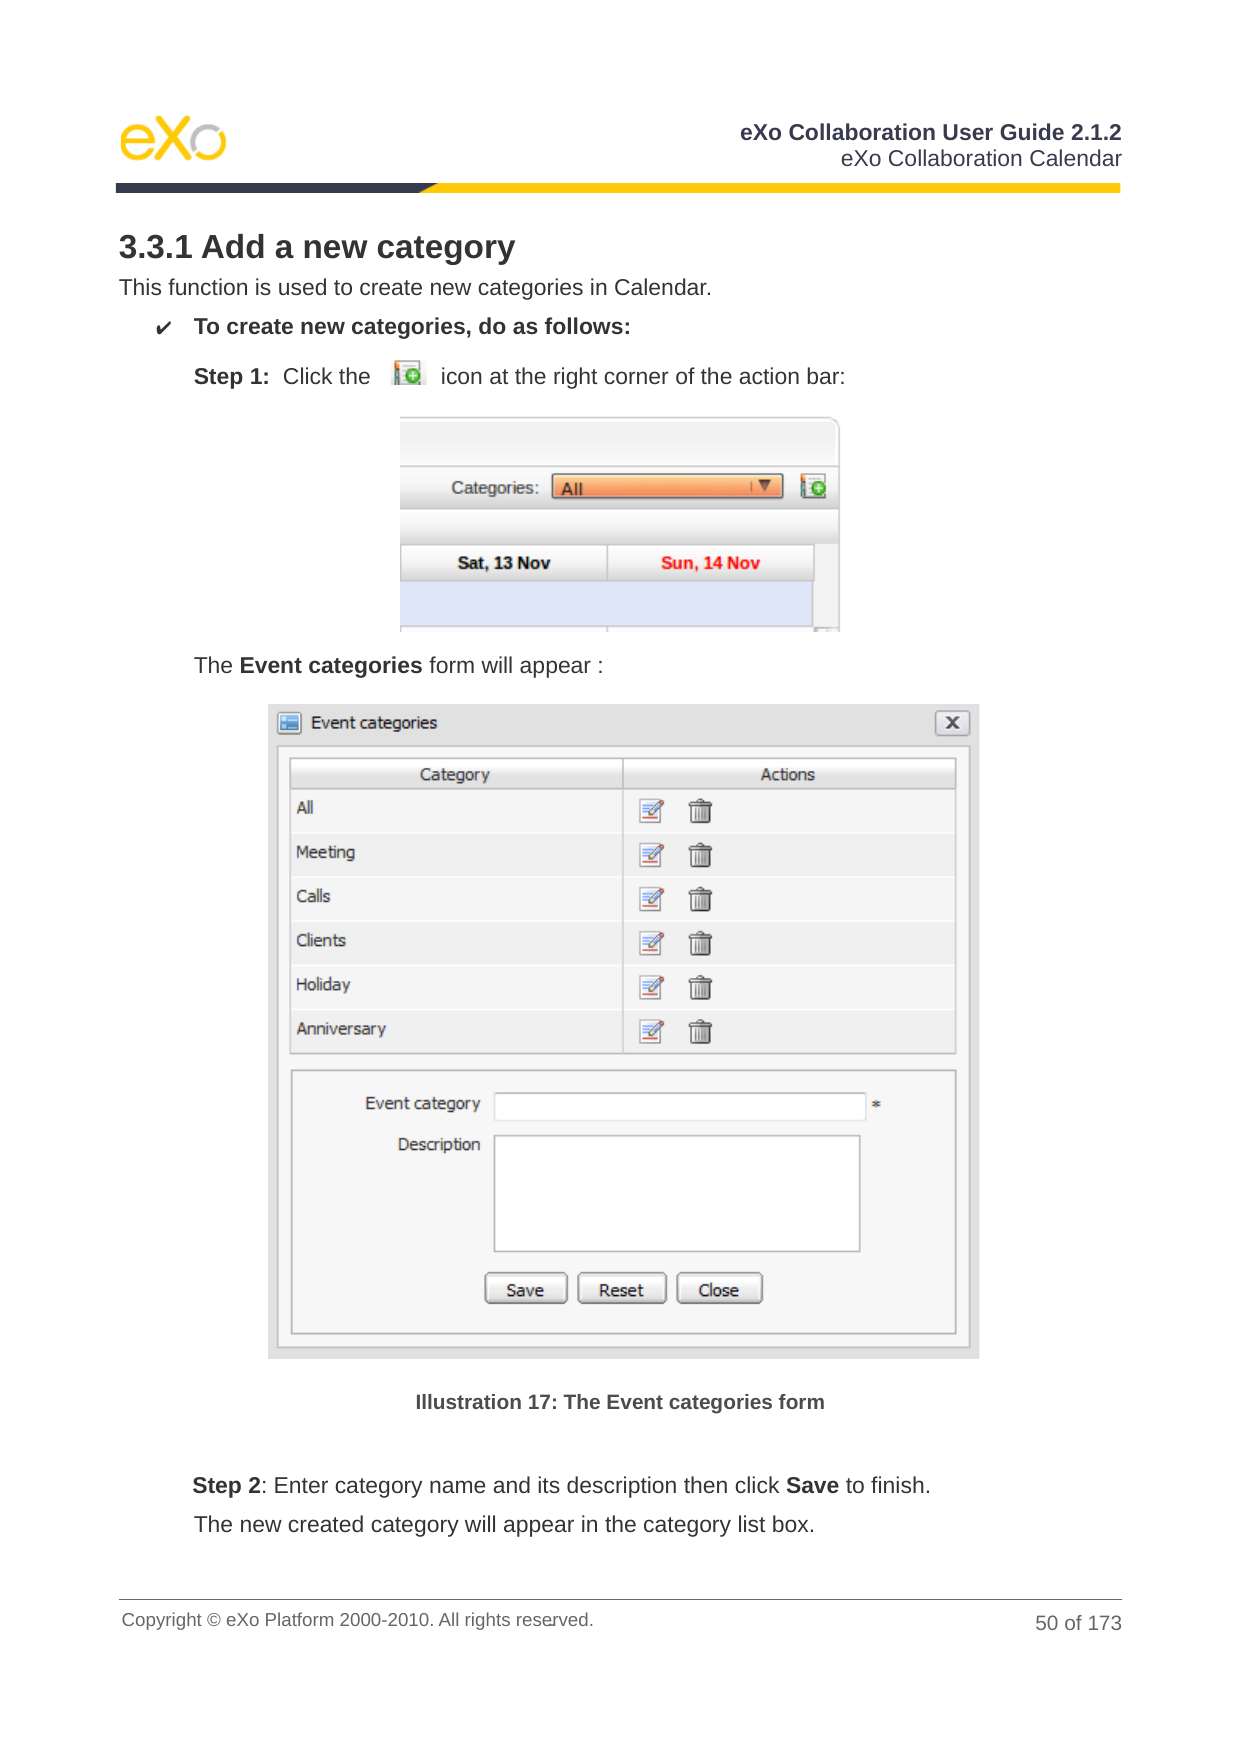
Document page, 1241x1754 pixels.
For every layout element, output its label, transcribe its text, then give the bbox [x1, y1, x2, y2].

text Illustration 17: The Event categories form [261, 771, 979, 1414]
list The new created category will appear in the category list box. [156, 1511, 1122, 1537]
picture [400, 414, 848, 632]
list Step 1: Click the icon at the right corner of the action bar: [156, 352, 1122, 392]
text This function is used to create new categories in Calendar. [118, 273, 1122, 300]
picture [115, 183, 1121, 193]
picture [390, 360, 427, 385]
list The Event categories form will appear : [156, 406, 1122, 679]
picture [268, 704, 980, 1359]
subtitle Add a new category [118, 228, 1122, 266]
list To create new categories, do as follows: [156, 313, 1122, 339]
picture [120, 115, 227, 161]
text Step 2: Enter category name and its description then click Save to finish. [118, 1472, 1122, 1498]
